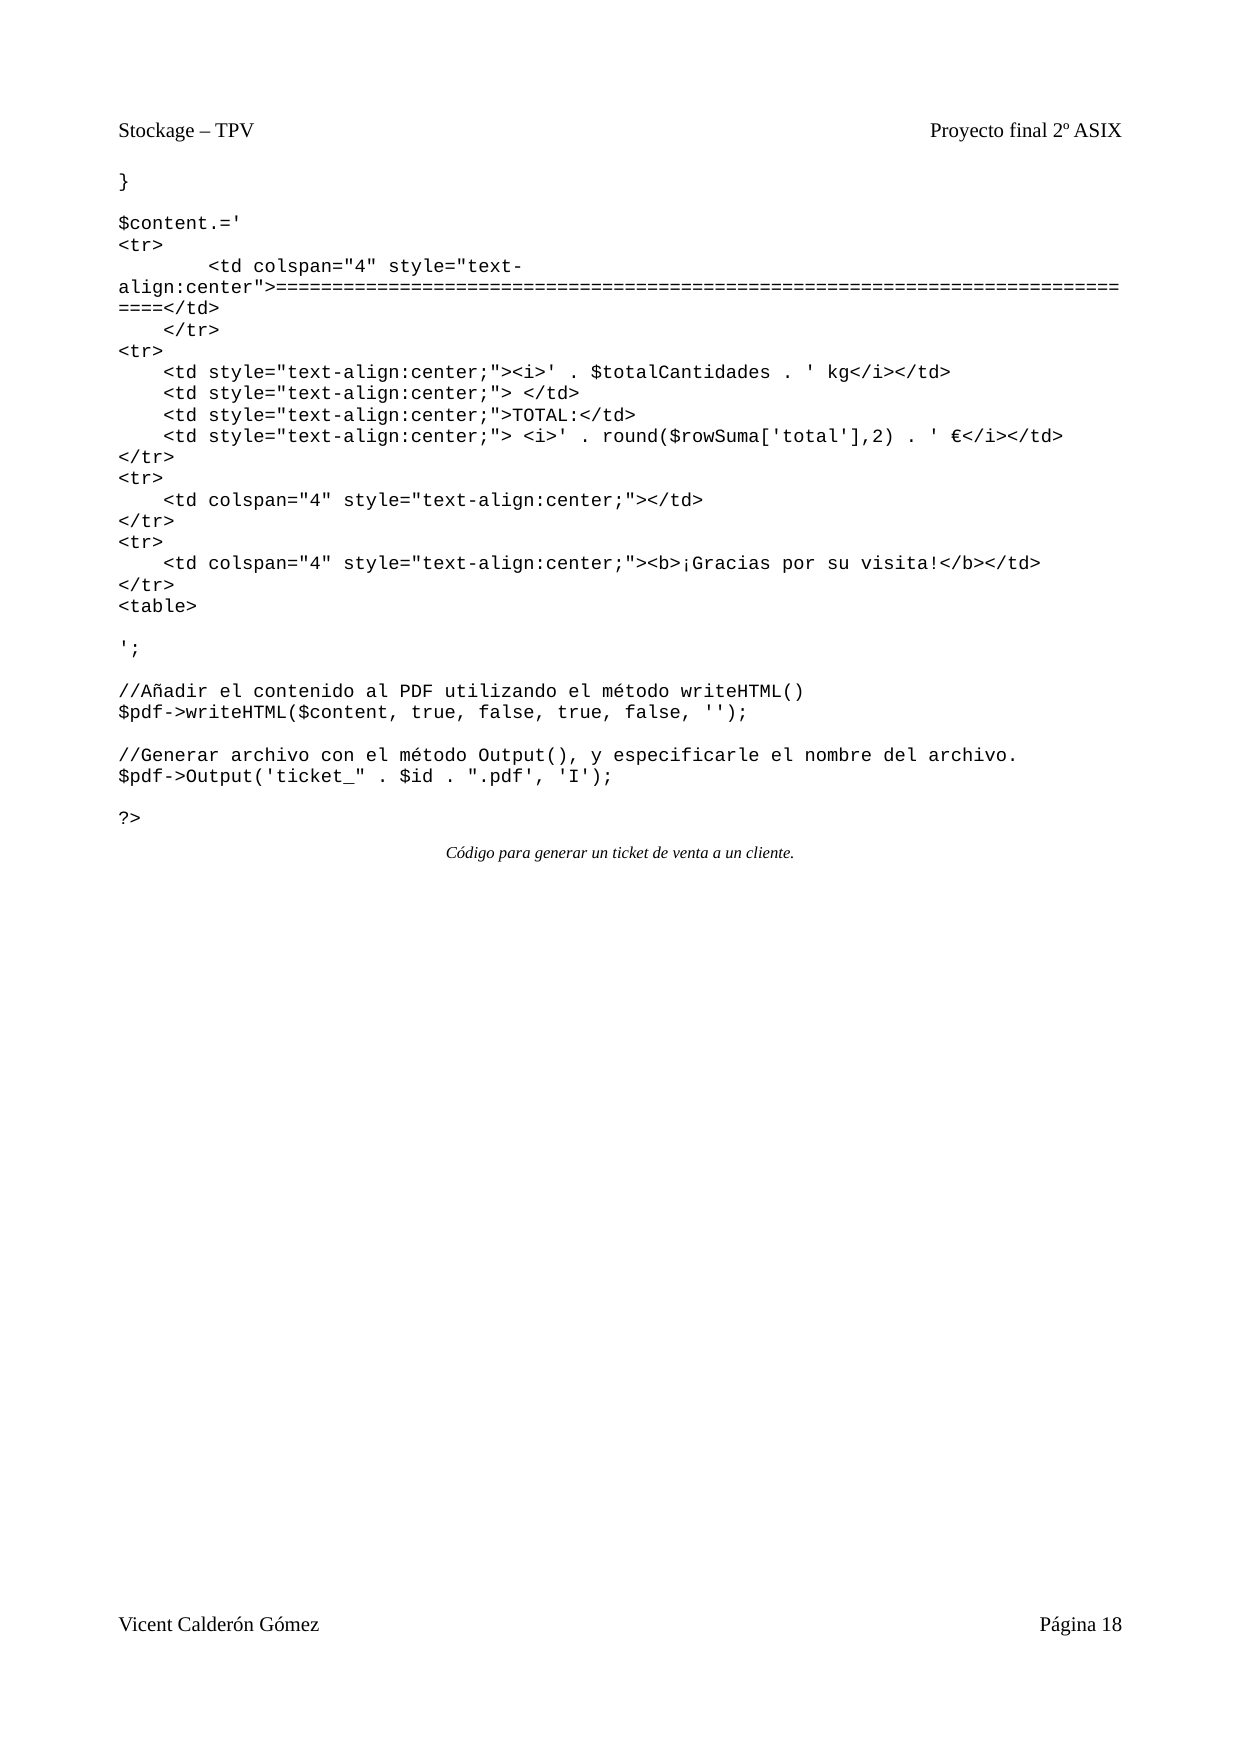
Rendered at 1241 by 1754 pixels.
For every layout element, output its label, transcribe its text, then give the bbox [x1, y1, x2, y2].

text //Generar archivo con el método Output(), y especificarle el nombre del archivo. [118, 745, 1122, 767]
text <td colspan="4" style="text-align:center">===============================================================================</td> [118, 257, 1122, 320]
text Código para generar un ticket de venta a un cliente. [118, 843, 1122, 862]
text </tr> [118, 512, 1122, 533]
text <td style="text-align:center;"><i>' . $totalCantidades . ' kg</i></td> [118, 363, 1122, 384]
text <td style="text-align:center;"> <i>' . round($rowSuma['total'],2) . ' €</i></td> [118, 427, 1122, 448]
text <tr> [118, 342, 1122, 363]
text <table> [118, 597, 1122, 618]
text </tr> [118, 575, 1122, 597]
text </tr> [118, 320, 1122, 342]
text <td style="text-align:center;">TOTAL:</td> [118, 405, 1122, 427]
text $pdf->writeHTML($content, true, false, true, false, ''); [118, 703, 1122, 724]
text } [118, 172, 1122, 193]
text <tr> [118, 469, 1122, 490]
text <td colspan="4" style="text-align:center;"></td> [118, 490, 1122, 512]
text '; [118, 639, 1122, 660]
text $pdf->Output('ticket_" . $id . ".pdf', 'I'); [118, 767, 1122, 788]
text </tr> [118, 448, 1122, 469]
text <tr> [118, 235, 1122, 257]
text <td colspan="4" style="text-align:center;"><b>¡Gracias por su visita!</b></td> [118, 554, 1122, 575]
text <td style="text-align:center;"> </td> [118, 384, 1122, 405]
text <tr> [118, 533, 1122, 554]
text ?> [118, 809, 1122, 830]
text $content.=' [118, 214, 1122, 235]
text //Añadir el contenido al PDF utilizando el método writeHTML() [118, 682, 1122, 703]
